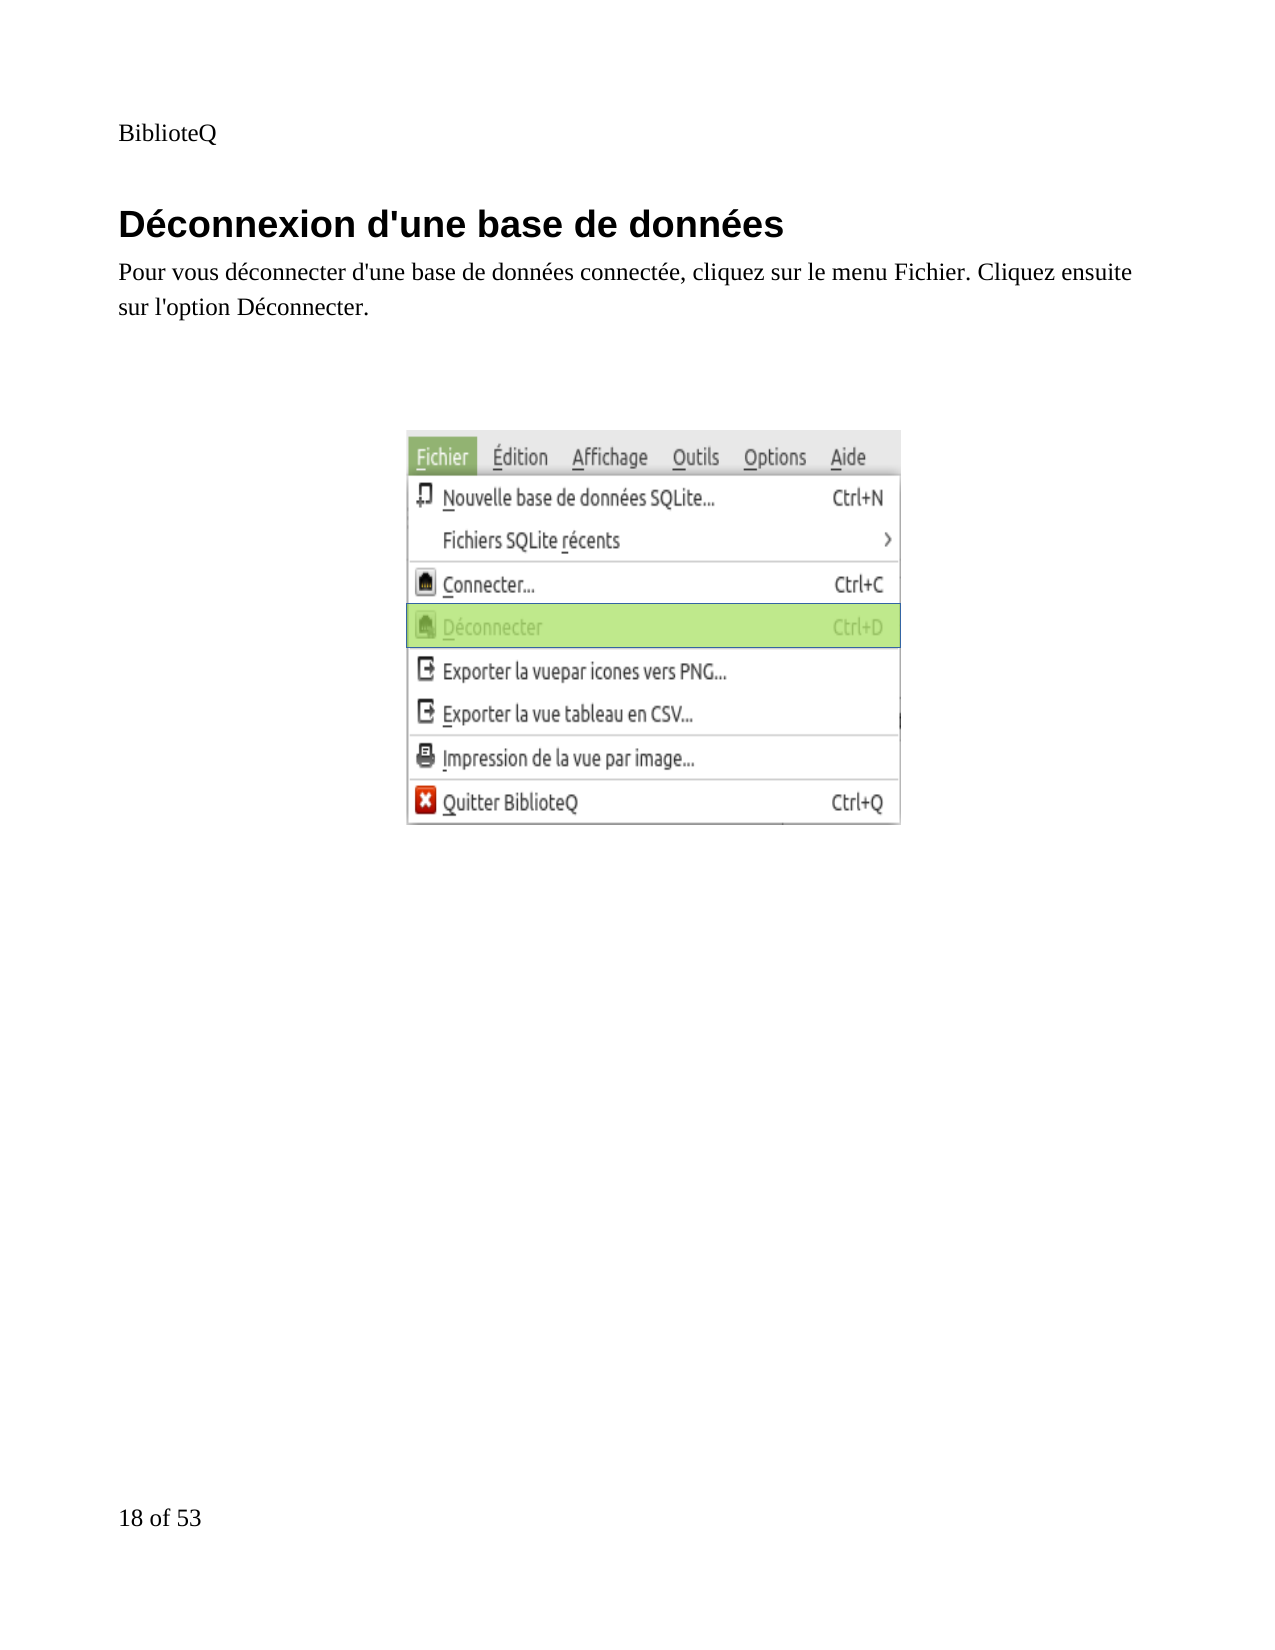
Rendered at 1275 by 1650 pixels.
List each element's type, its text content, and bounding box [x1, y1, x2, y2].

picture [406, 648, 901, 825]
subtitle Déconnexion d'une base de données [118, 201, 1157, 245]
text Pour vous déconnecter d'une base de données connectée, cliquez sur le menu Fichier. Cliquez ensuite sur l'option Déconnecter. [118, 257, 1157, 321]
picture [406, 430, 901, 603]
